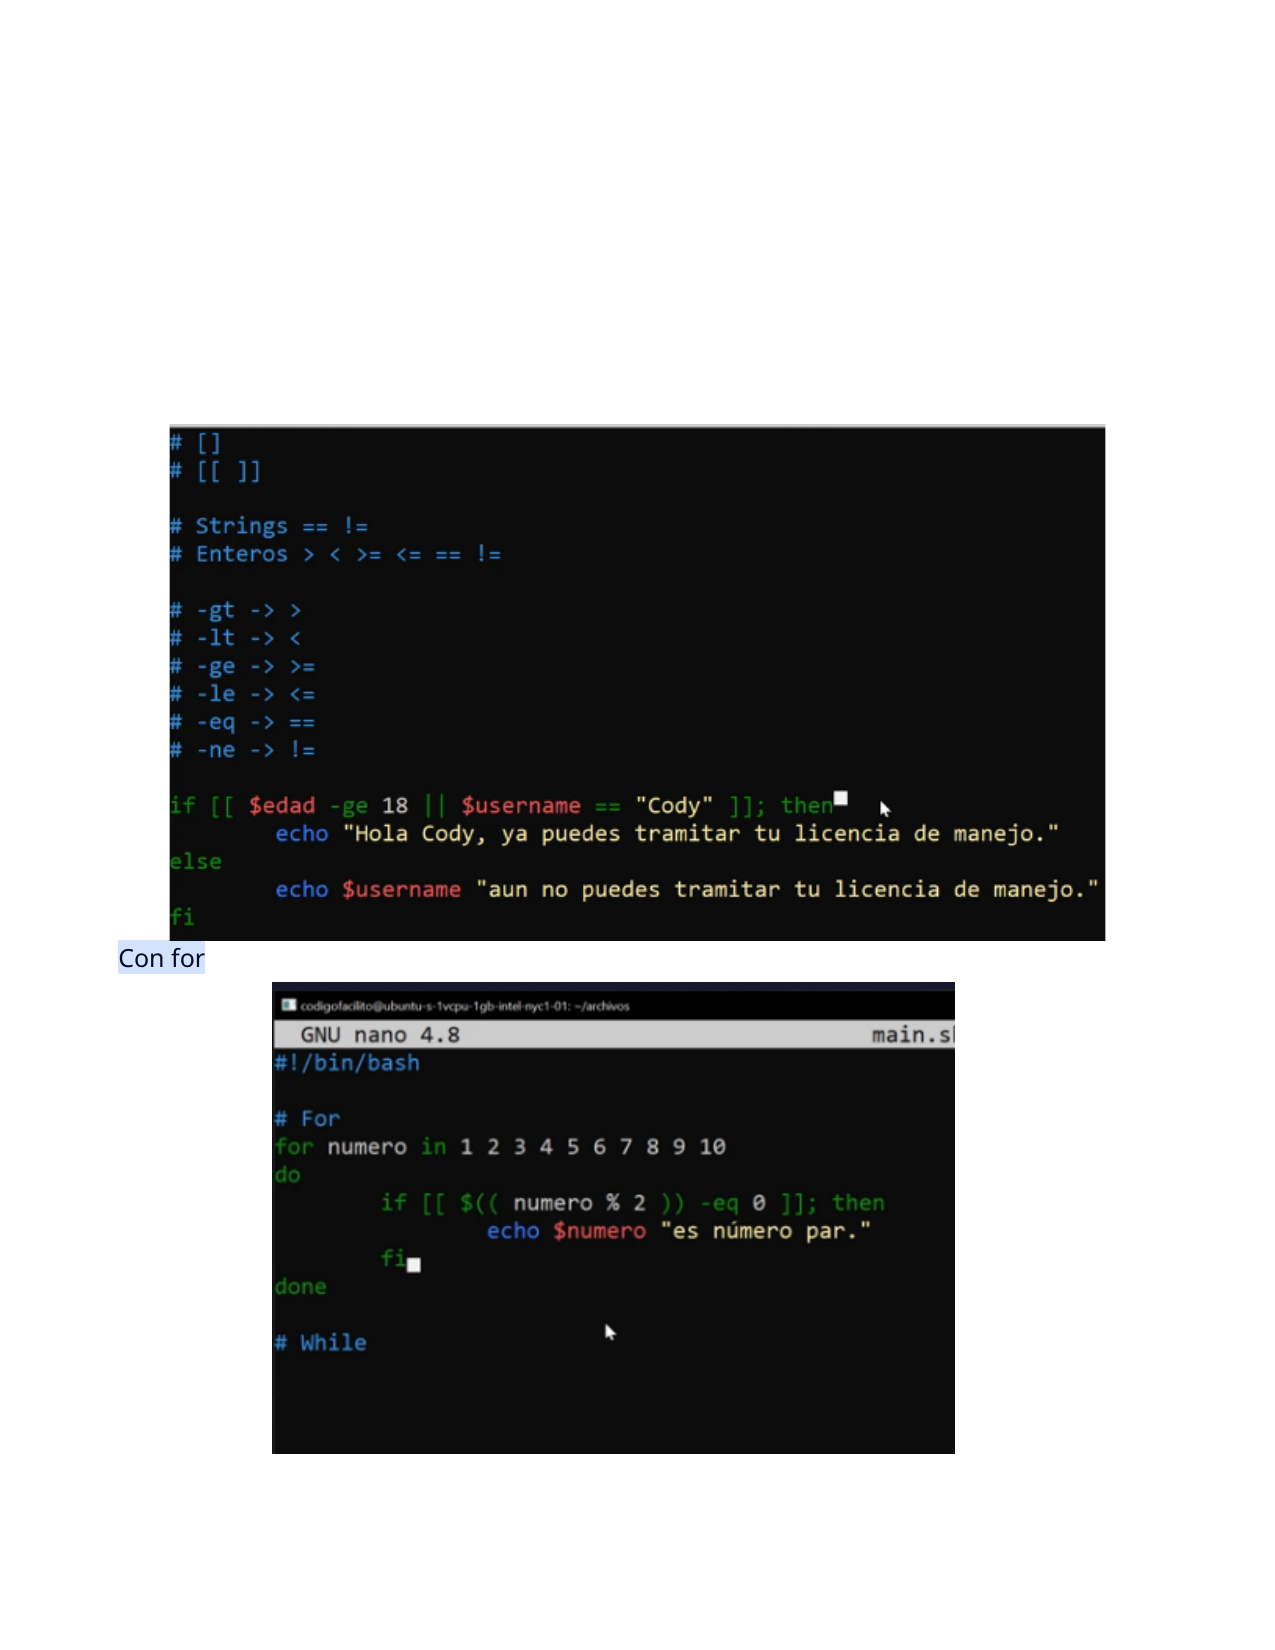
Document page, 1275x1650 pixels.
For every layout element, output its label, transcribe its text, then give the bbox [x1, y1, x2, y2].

picture [169, 424, 1106, 941]
picture [272, 982, 955, 1454]
text Con for [118, 425, 1157, 974]
